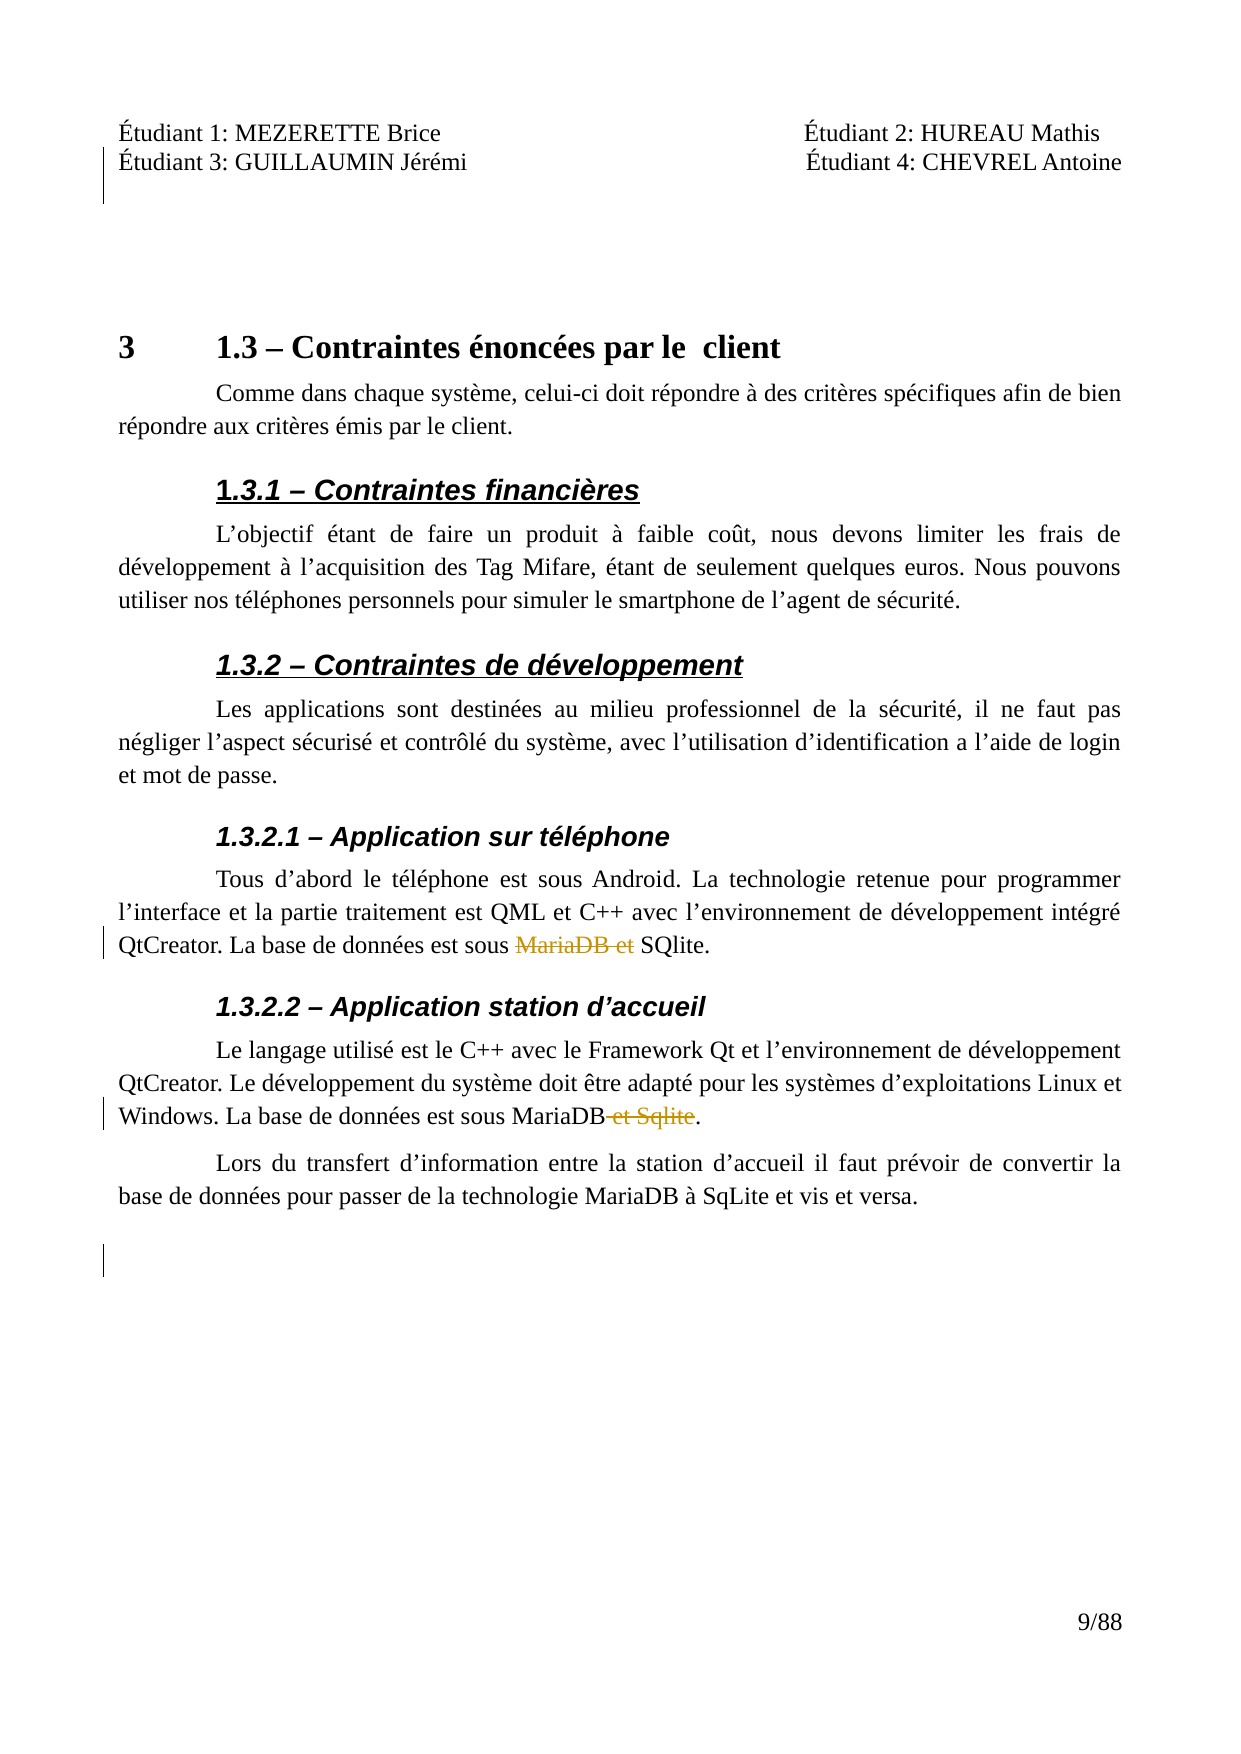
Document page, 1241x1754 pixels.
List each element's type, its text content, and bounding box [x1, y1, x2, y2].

subtitle 1.3.2.1 – Application sur téléphone [118, 820, 1122, 852]
text Tous d’abord le téléphone est sous Android. La technologie retenue pour programmer l’interface et la partie traitement est QML et C++ avec l’environnement de développement intégré QtCreator. La base de données est sous SQlite. [118, 864, 1122, 959]
subtitle 1.3.2 – Contraintes de développement [118, 647, 1122, 681]
subtitle 1.3.1 – Contraintes financières [118, 473, 1122, 507]
subtitle 1.3 – Contraintes énoncées par le client [118, 327, 1122, 365]
text Les applications sont destinées au milieu professionnel de la sécurité, il ne faut pas négliger l’aspect sécurisé et contrôlé du système, avec l’utilisation d’identification a l’aide de login et mot de passe. [118, 694, 1122, 788]
text Le langage utilisé est le C++ avec le Framework Qt et l’environnement de développement QtCreator. Le développement du système doit être adapté pour les systèmes d’exploitations Linux et Windows. La base de données est sous MariaDB. [118, 1035, 1122, 1129]
subtitle 1.3.2.2 – Application station d’accueil [118, 990, 1122, 1022]
text Comme dans chaque système, celui-ci doit répondre à des critères spécifiques afin de bien répondre aux critères émis par le client. [118, 378, 1122, 439]
text L’objectif étant de faire un produit à faible coût, nous devons limiter les frais de développement à l’acquisition des Tag Mifare, étant de seulement quelques euros. Nous pouvons utiliser nos téléphones personnels pour simuler le smartphone de l’agent de sécurité. [118, 519, 1122, 614]
text Lors du transfert d’information entre la station d’accueil il faut prévoir de convertir la base de données pour passer de la technologie MariaDB à SqLite et vis et versa. [118, 1148, 1122, 1210]
